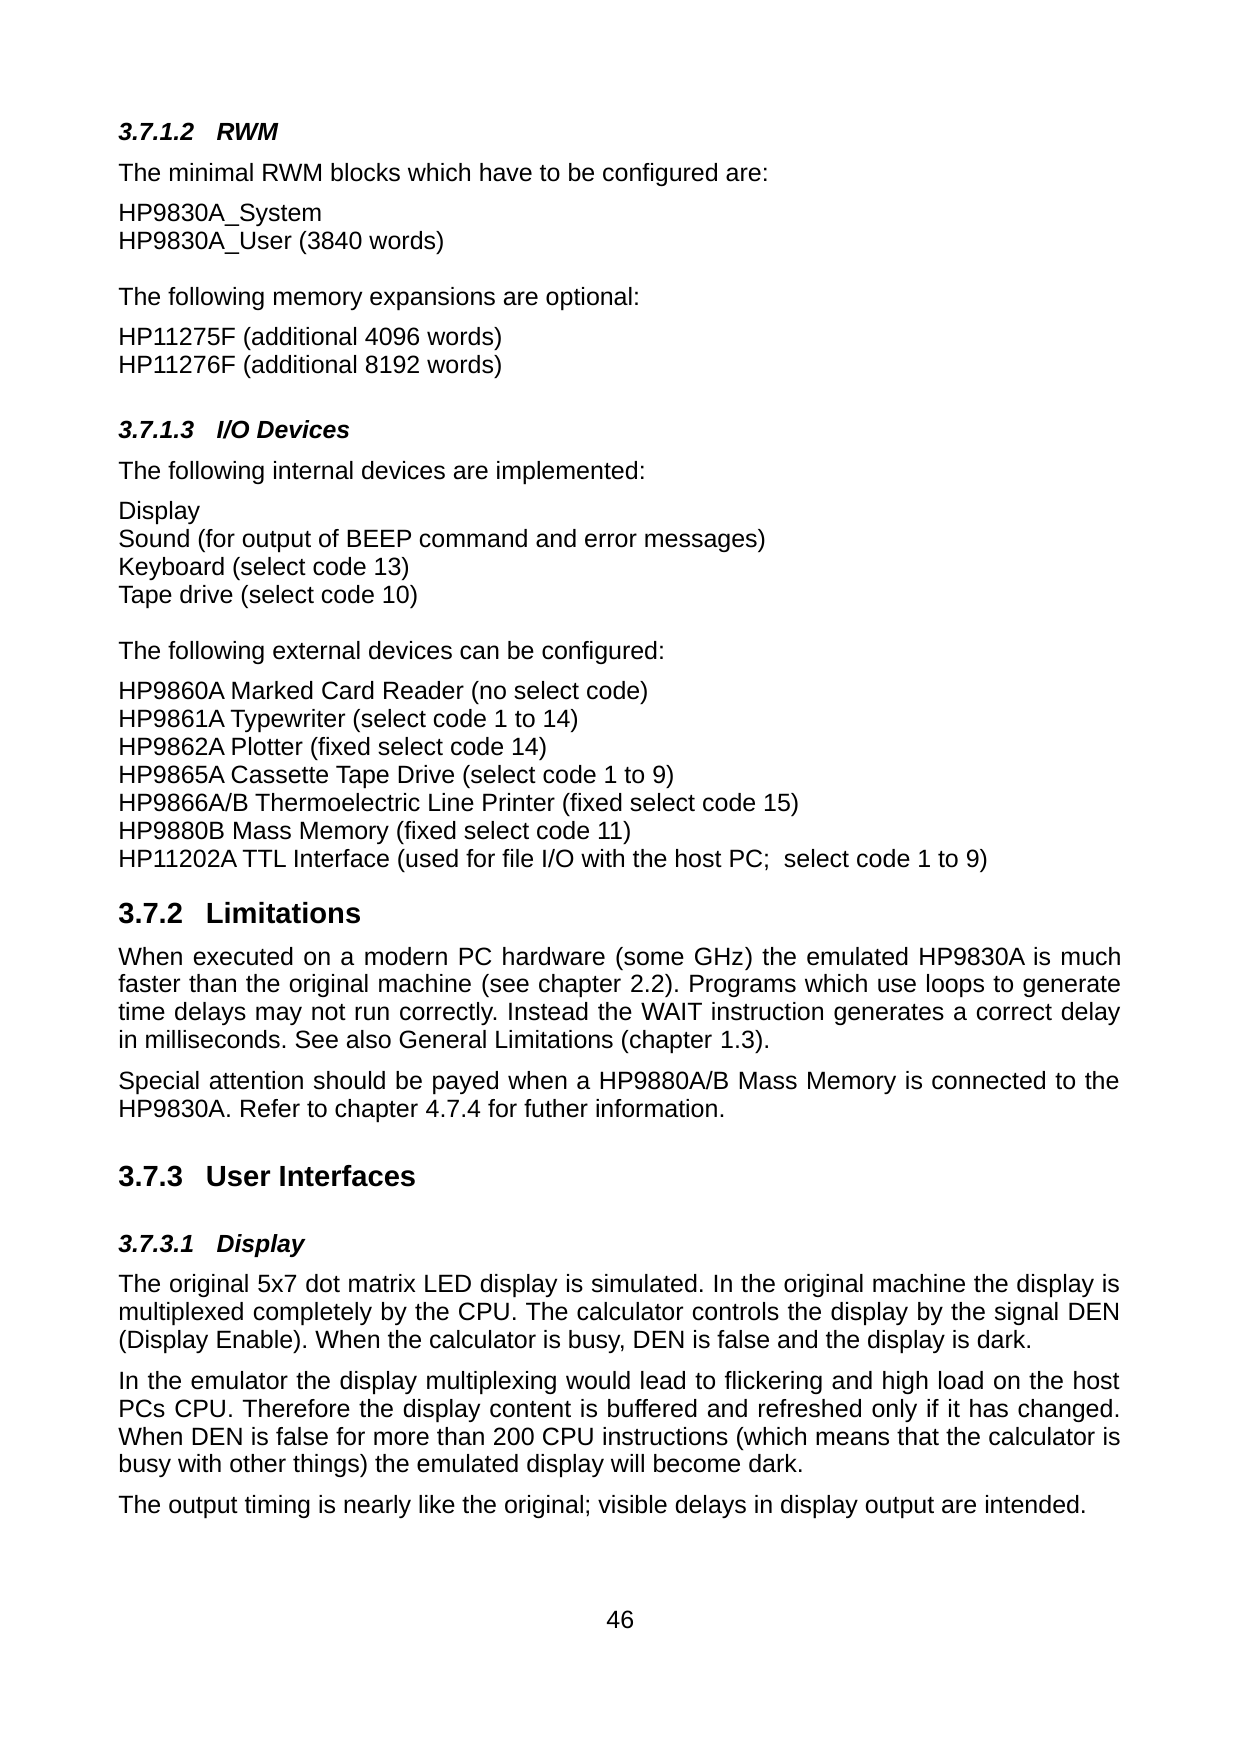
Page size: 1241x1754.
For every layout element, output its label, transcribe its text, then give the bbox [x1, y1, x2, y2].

text HP9880B Mass Memory (fixed select code 11) [118, 816, 1122, 844]
subtitle User Interfaces [118, 1160, 1122, 1192]
text The output timing is nearly like the original; visible delays in display output are intended. [118, 1491, 1122, 1518]
text HP11275F (additional 4096 words) [118, 323, 1122, 351]
text The following memory expansions are optional: [118, 282, 1122, 310]
text Keyboard (select code 13) [118, 553, 1122, 581]
text The original 5x7 dot matrix LED display is simulated. In the original machine the display is multiplexed completely by the CPU. The calculator controls the display by the signal DEN (Display Enable). When the calculator is busy, DEN is false and the display is dark. [118, 1270, 1122, 1354]
text Sound (for output of BEEP command and error messages) [118, 525, 1122, 553]
text HP11276F (additional 8192 words) [118, 351, 1122, 379]
text HP9866A/B Thermoelectric Line Printer (fixed select code 15) [118, 788, 1122, 816]
text HP11202A TTL Interface (used for file I/O with the host PC; select code 1 to 9) [118, 844, 1122, 872]
subtitle RWM [118, 118, 1122, 146]
text Tape drive (select code 10) [118, 581, 1122, 608]
text HP9861A Typewriter (select code 1 to 14) [118, 705, 1122, 733]
text Display [118, 497, 1122, 525]
text HP9830A_System HP9830A_User (3840 words) [118, 199, 1122, 254]
text The following external devices can be configured: [118, 636, 1122, 664]
subtitle I/O Devices [118, 416, 1122, 444]
subtitle Display [118, 1230, 1122, 1258]
text Special attention should be payed when a HP9880A/B Mass Memory is connected to the HP9830A. Refer to chapter 4.7.4 for futher information. [118, 1067, 1122, 1122]
subtitle Limitations [118, 897, 1122, 930]
text HP9860A Marked Card Reader (no select code) [118, 677, 1122, 705]
text The following internal devices are implemented: [118, 456, 1122, 484]
text HP9862A Plotter (fixed select code 14) [118, 733, 1122, 761]
text HP9865A Cassette Tape Drive (select code 1 to 9) [118, 761, 1122, 788]
text In the emulator the display multiplexing would lead to flickering and high load on the host PCs CPU. Therefore the display content is buffered and refreshed only if it has changed. When DEN is false for more than 200 CPU instructions (which means that the calculator is busy with other things) the emulated display will become dark. [118, 1366, 1122, 1478]
text The minimal RWM blocks which have to be configured are: [118, 158, 1122, 186]
text When executed on a modern PC hardware (some GHz) the emulated HP9830A is much faster than the original machine (see chapter 2.2). Programs which use loops to generate time delays may not run correctly. Instead the WAIT instruction generates a correct delay in milliseconds. See also General Limitations (chapter 1.3). [118, 942, 1122, 1054]
